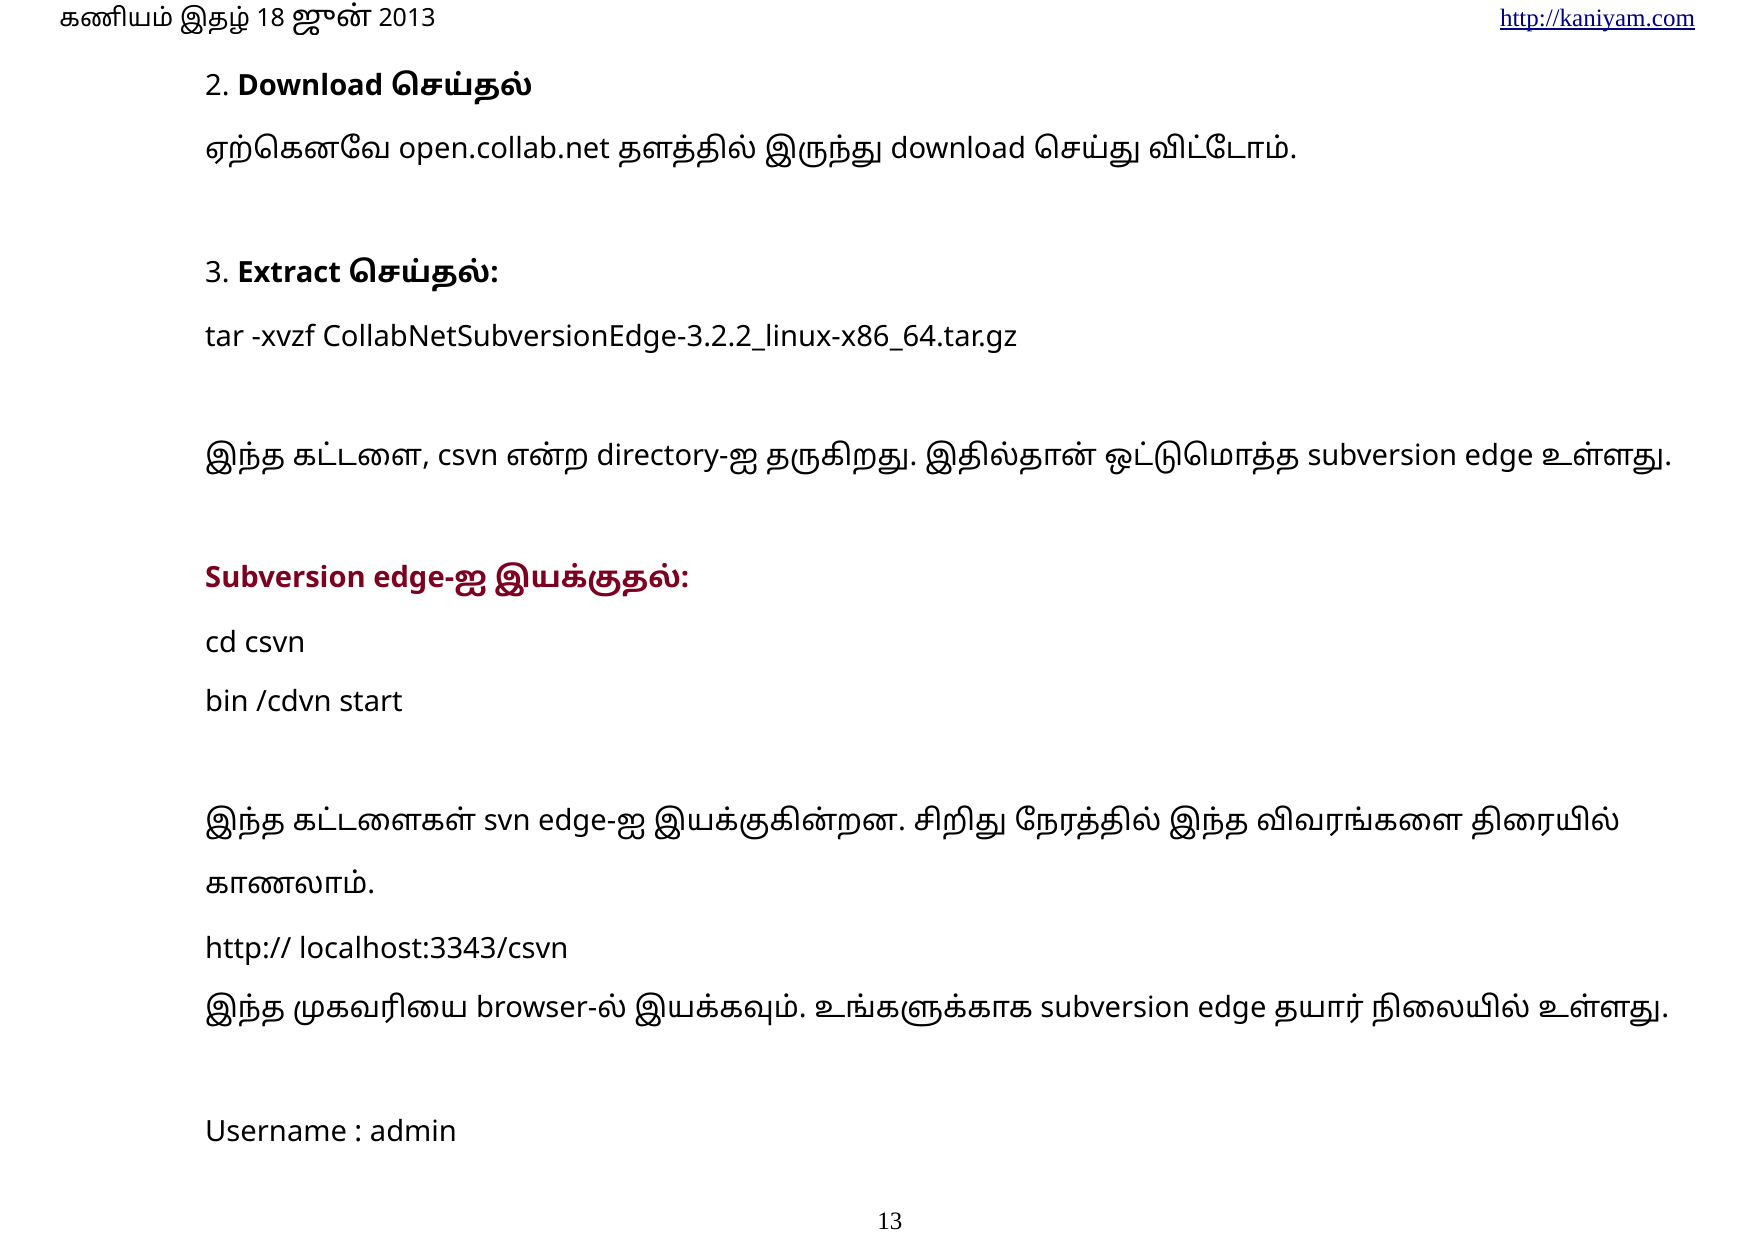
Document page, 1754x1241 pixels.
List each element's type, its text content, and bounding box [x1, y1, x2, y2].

list http:// localhost:3343/csvn [205, 927, 1695, 967]
text cd csvn [205, 621, 1695, 661]
list இந்த கட்டளைகள் svn edge-ஐ இயக்குகின்றன. சிறிது நேரத்தில் இந்த விவரங்களை திரையில் காணலாம். [205, 800, 1695, 906]
text bin /cdvn start [205, 681, 1695, 720]
list 3. Extract செய்தல்: [205, 251, 1695, 294]
list tar -xvzf CollabNetSubversionEdge-3.2.2_linux-x86_64.tar.gz [205, 316, 1695, 355]
list Username : admin [205, 1110, 1695, 1150]
list Subversion edge-ஐ இயக்குதல்: [205, 557, 1695, 600]
list இந்த கட்டளை, csvn என்ற directory-ஐ தருகிறது. இதில்தான் ஒட்டுமொத்த subversion edge உள்ளது. [205, 434, 1695, 537]
list 2. Download செய்தல் ஏற்கெனவே open.collab.net தளத்தில் இருந்து download செய்து விட்டோம். [205, 64, 1695, 170]
list இந்த முகவரியை browser-ல் இயக்கவும். உங்களுக்காக subversion edge தயார் நிலையில் உள்ளது. [205, 986, 1695, 1029]
